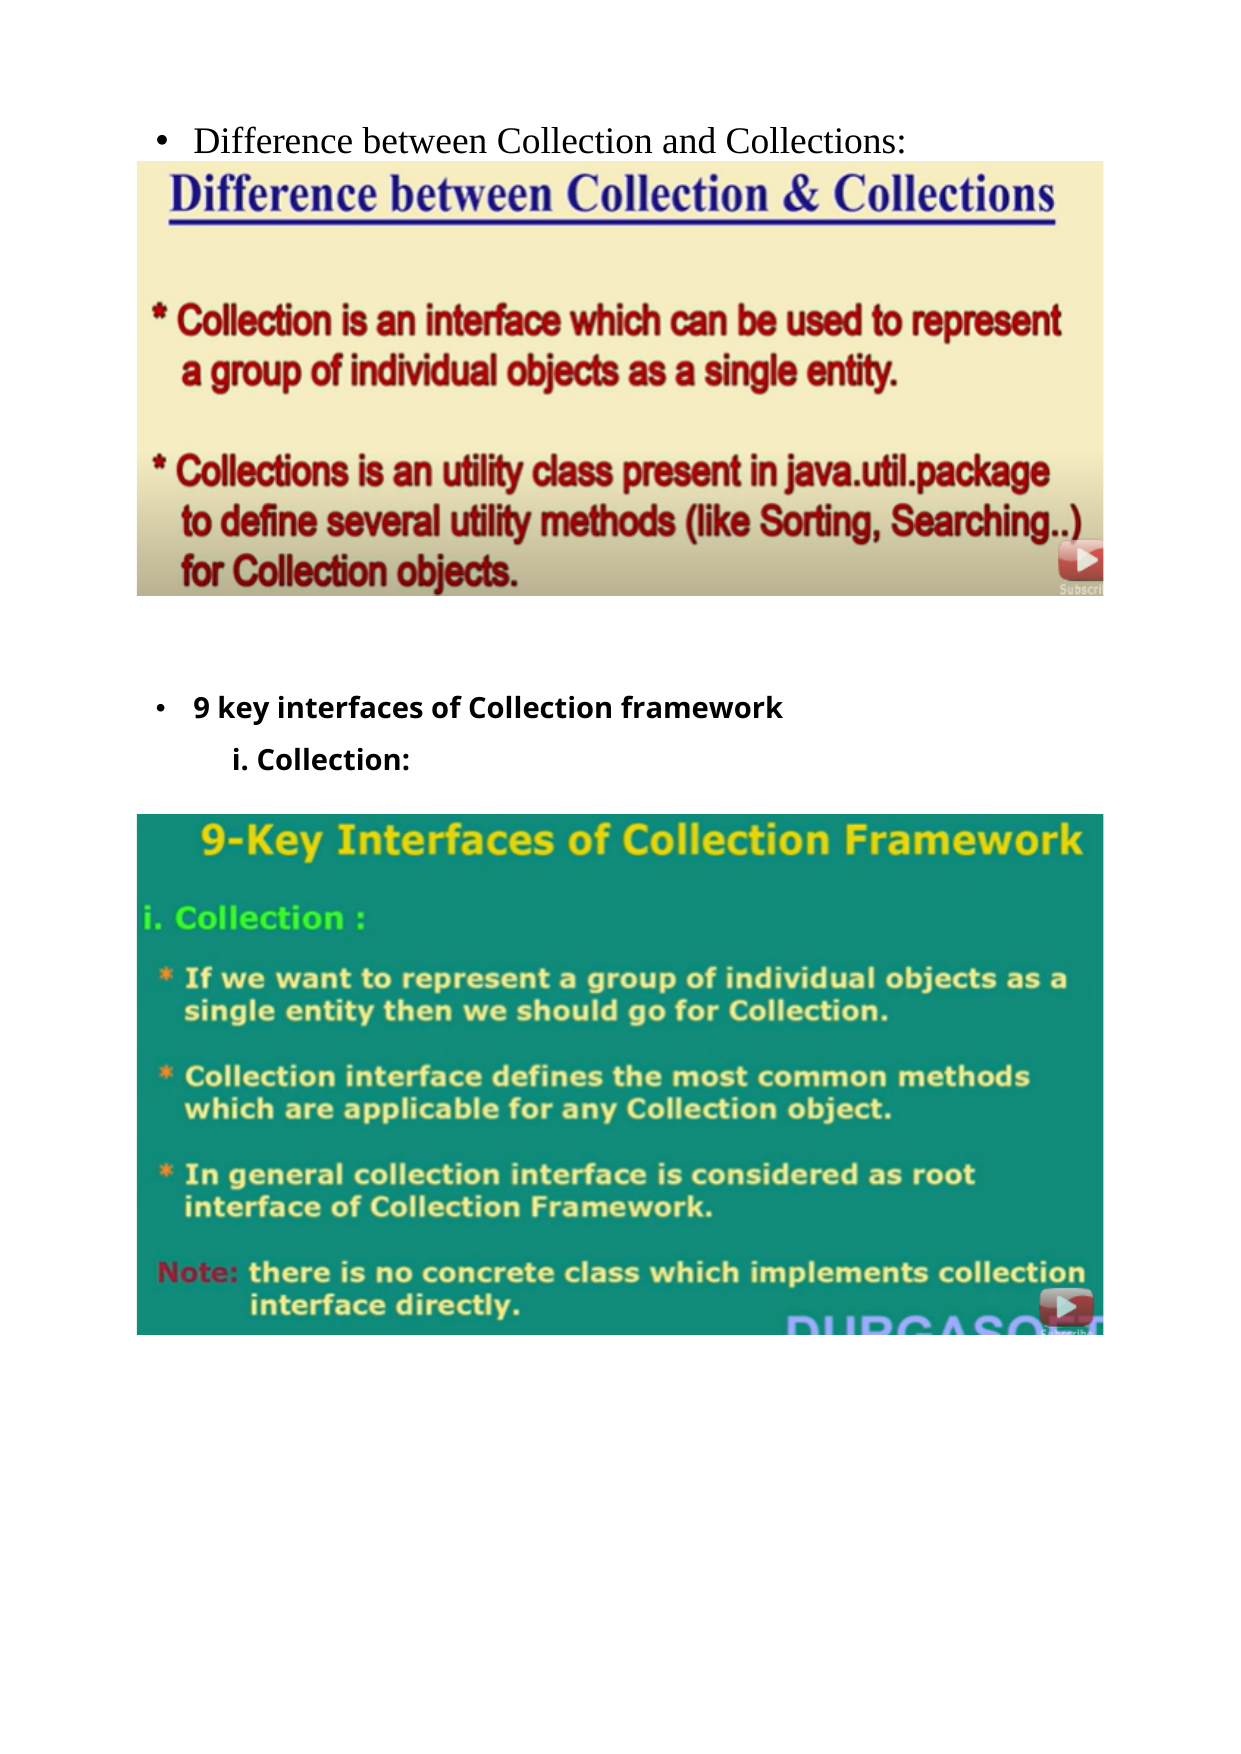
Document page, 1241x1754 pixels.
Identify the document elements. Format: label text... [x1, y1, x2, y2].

subtitle 9 key interfaces of Collection framework [156, 687, 1122, 727]
list Difference between Collection and Collections: [156, 118, 1122, 161]
picture [136, 161, 1104, 596]
picture [136, 814, 1104, 1335]
text i. Collection: [118, 739, 1122, 779]
